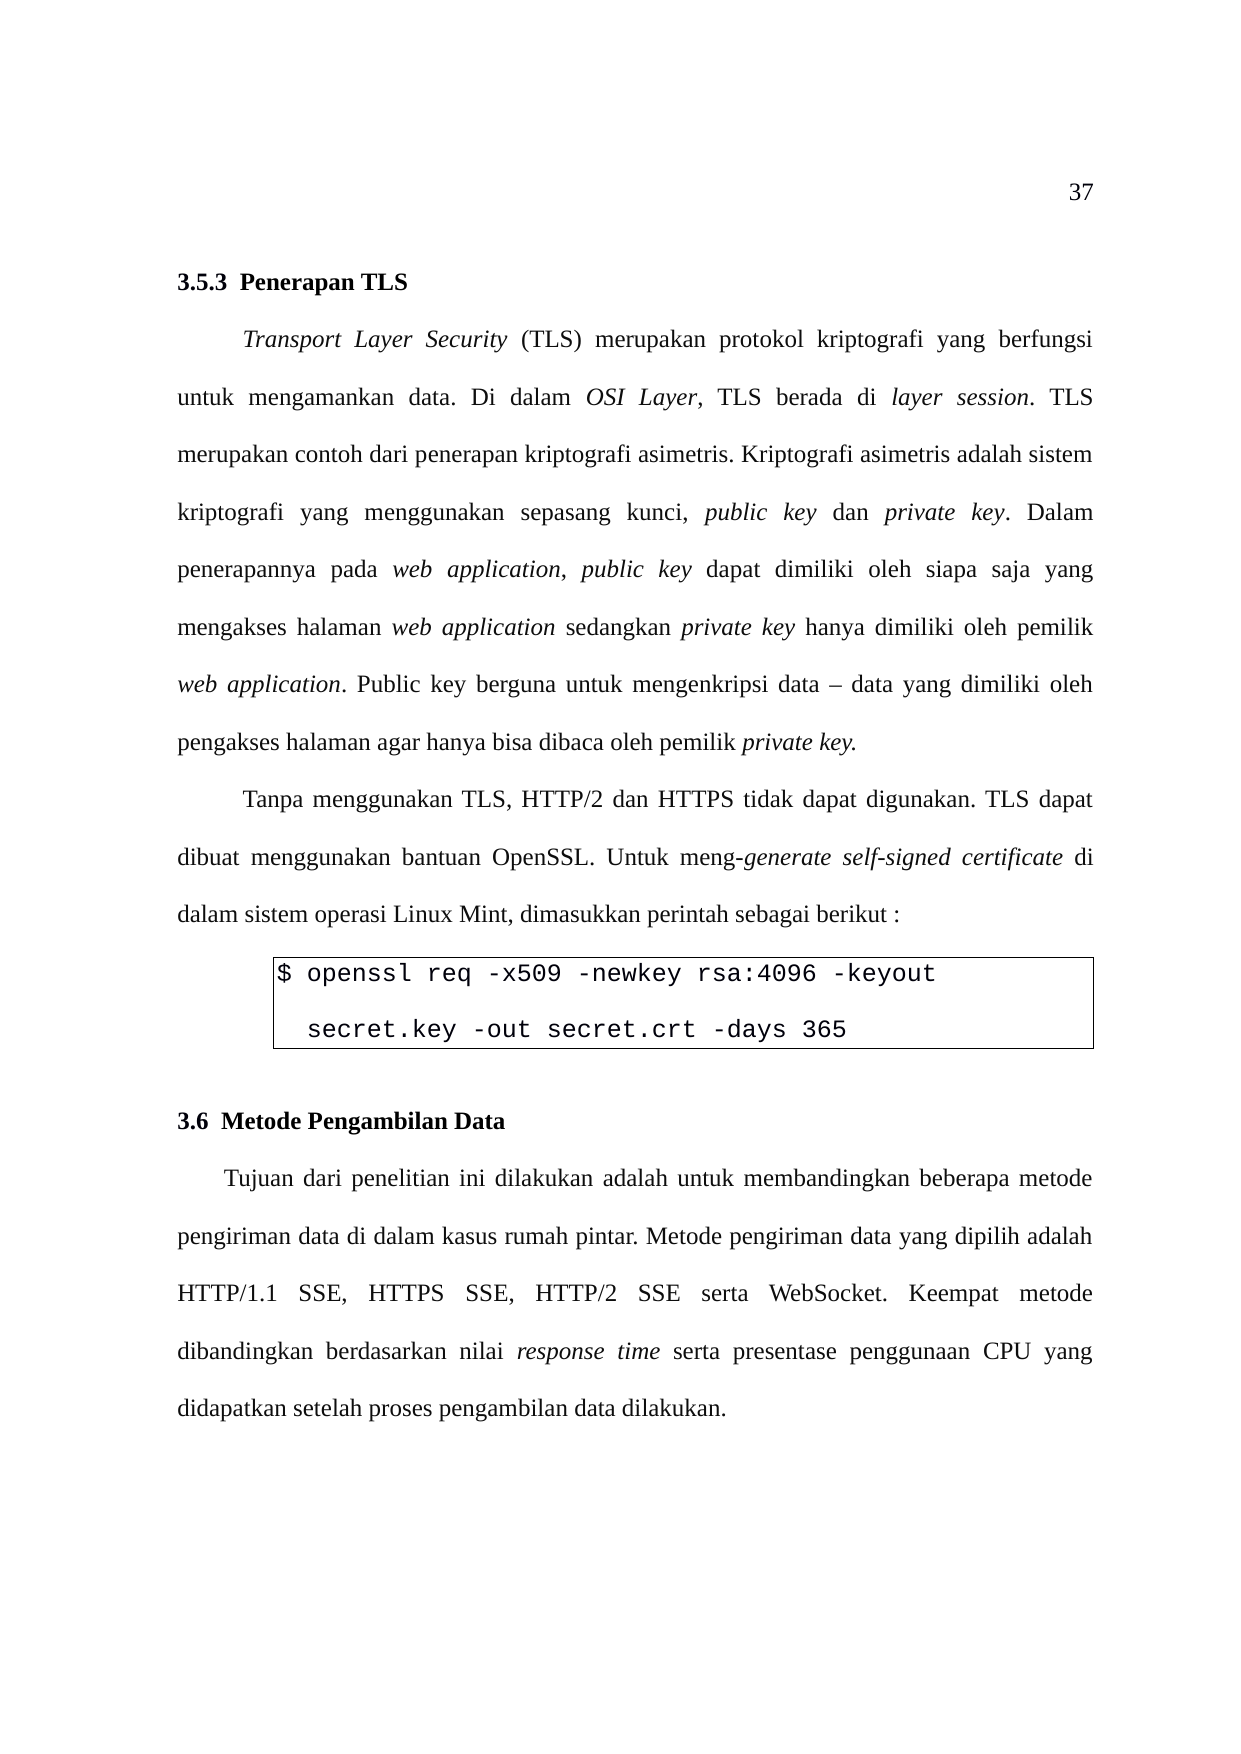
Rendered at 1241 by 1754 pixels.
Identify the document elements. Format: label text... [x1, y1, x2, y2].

subtitle 3.5.3 Penerapan TLS [177, 267, 1093, 296]
text Tujuan dari penelitian ini dilakukan adalah untuk membandingkan beberapa metode pengiriman data di dalam kasus rumah pintar. Metode pengiriman data yang dipilih adalah HTTP/1.1 SSE, HTTPS SSE, HTTP/2 SSE serta WebSocket. Keempat metode dibandingkan berdasarkan nilai response time serta presentase penggunaan CPU yang didapatkan setelah proses pengambilan data dilakukan. [177, 1163, 1093, 1422]
text Tanpa menggunakan TLS, HTTP/2 dan HTTPS tidak dapat digunakan. TLS dapat dibuat menggunakan bantuan OpenSSL. Untuk meng-generate self-signed certificate di dalam sistem operasi Linux Mint, dimasukkan perintah sebagai berikut : [177, 784, 1093, 928]
subtitle 3.6 Metode Pengambilan Data [177, 1106, 1093, 1134]
table_header $ openssl req -x509 -newkey rsa:4096 -keyout secret.key -out secret.crt -days 365 [274, 958, 1093, 1048]
text Transport Layer Security (TLS) merupakan protokol kriptografi yang berfungsi untuk mengamankan data. Di dalam OSI Layer, TLS berada di layer session. TLS merupakan contoh dari penerapan kriptografi asimetris. Kriptografi asimetris adalah sistem kriptografi yang menggunakan sepasang kunci, public key dan private key. Dalam penerapannya pada web application, public key dapat dimiliki oleh siapa saja yang mengakses halaman web application sedangkan private key hanya dimiliki oleh pemilik web application. Public key berguna untuk mengenkripsi data – data yang dimiliki oleh pengakses halaman agar hanya bisa dibaca oleh pemilik private key. [177, 324, 1093, 756]
